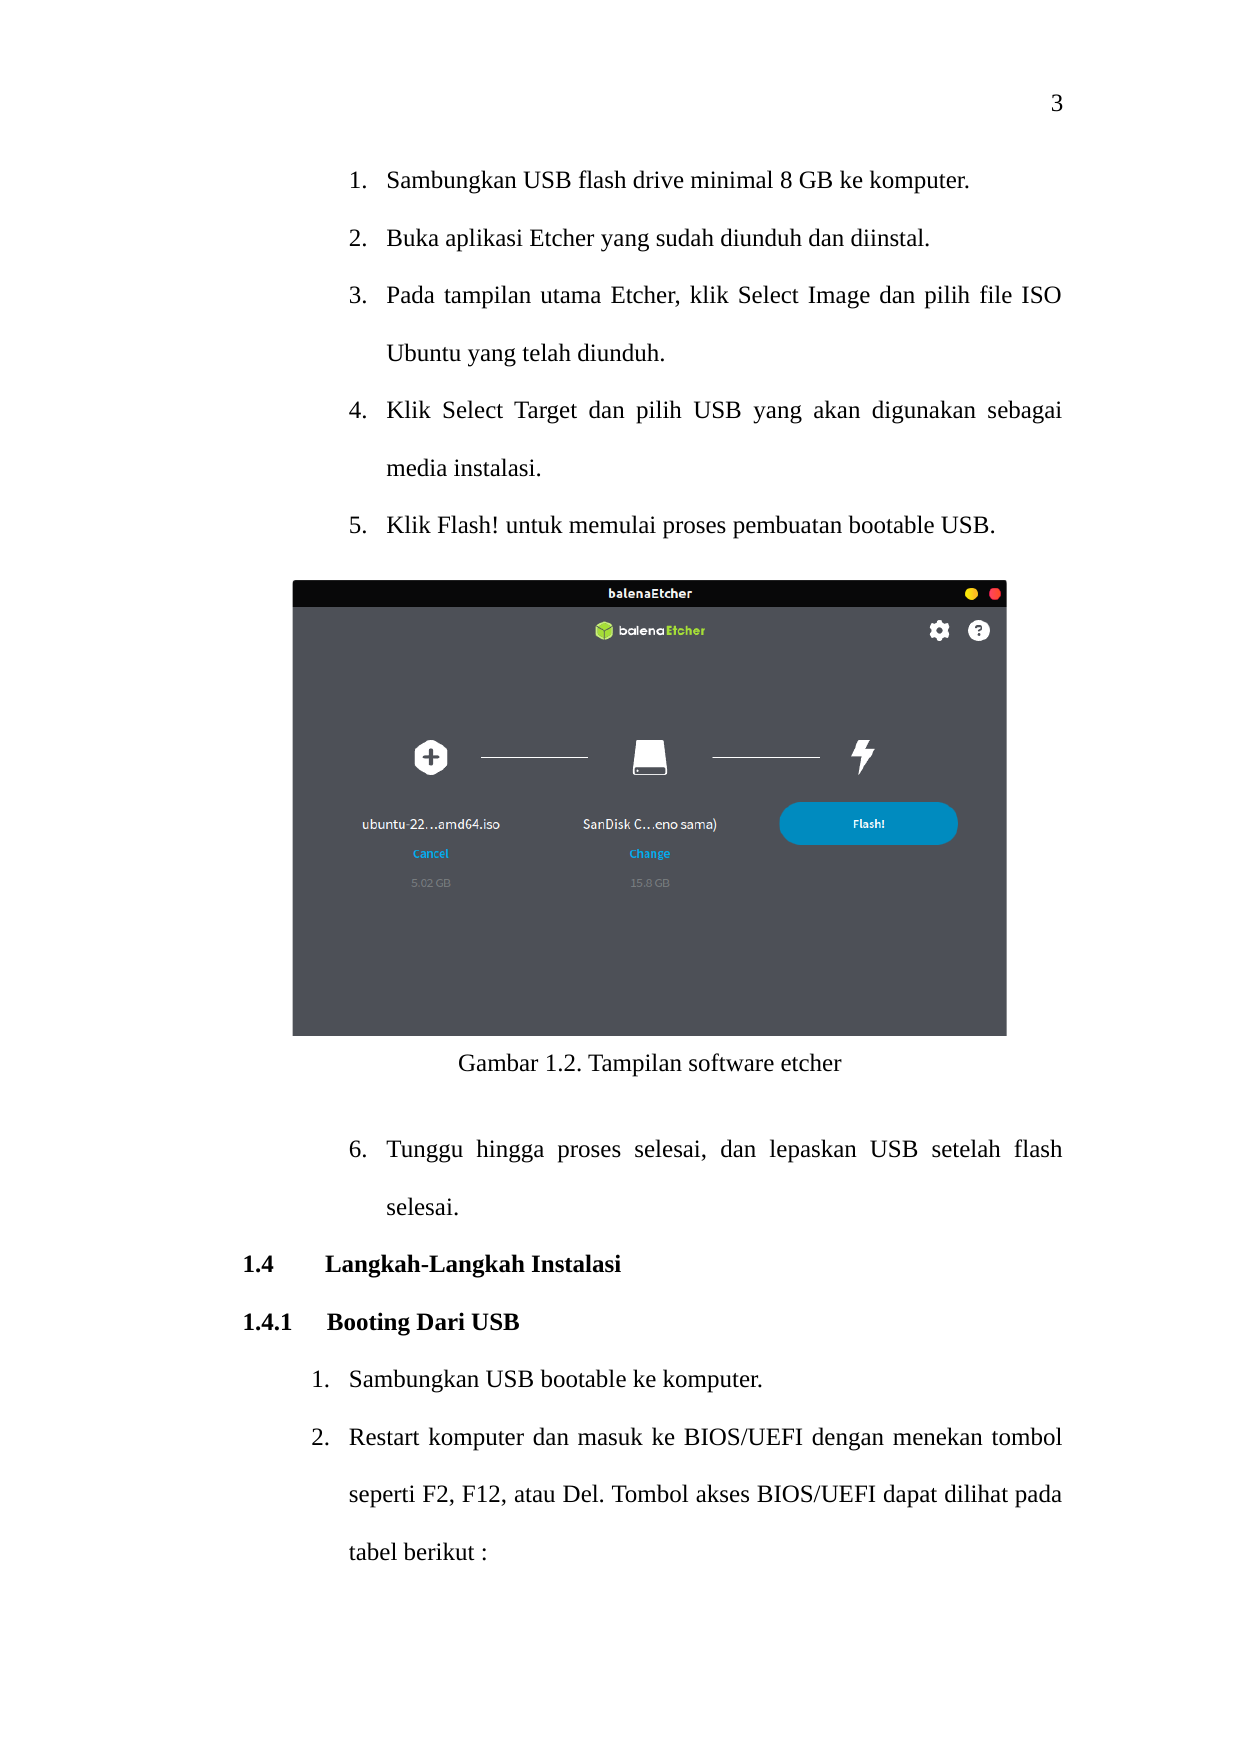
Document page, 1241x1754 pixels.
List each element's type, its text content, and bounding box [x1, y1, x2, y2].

picture [292, 580, 1007, 1036]
list Buka aplikasi Etcher yang sudah diunduh dan diinstal. [349, 223, 1063, 252]
list Klik Flash! untuk memulai proses pembuatan bootable USB. [349, 510, 1063, 539]
list Sambungkan USB flash drive minimal 8 GB ke komputer. [349, 165, 1063, 194]
list Pada tampilan utama Etcher, klik Select Image dan pilih file ISO Ubuntu yang telah diunduh. [349, 280, 1063, 367]
subtitle Booting dari USB [236, 1307, 1063, 1336]
list Gambar 1.2. Tampilan software etcher [292, 1036, 1007, 1077]
list Sambungkan USB bootable ke komputer. [311, 1364, 1063, 1393]
list Tunggu hingga proses selesai, dan lepaskan USB setelah flash selesai. [349, 625, 1063, 1221]
subtitle Langkah-Langkah Instalasi [236, 1249, 1063, 1278]
list Klik Select Target dan pilih USB yang akan digunakan sebagai media instalasi. [349, 395, 1063, 482]
list Restart komputer dan masuk ke BIOS/UEFI dengan menekan tombol seperti F2, F12, atau Del. Tombol akses BIOS/UEFI dapat dilihat pada tabel berikut : [311, 1422, 1063, 1566]
